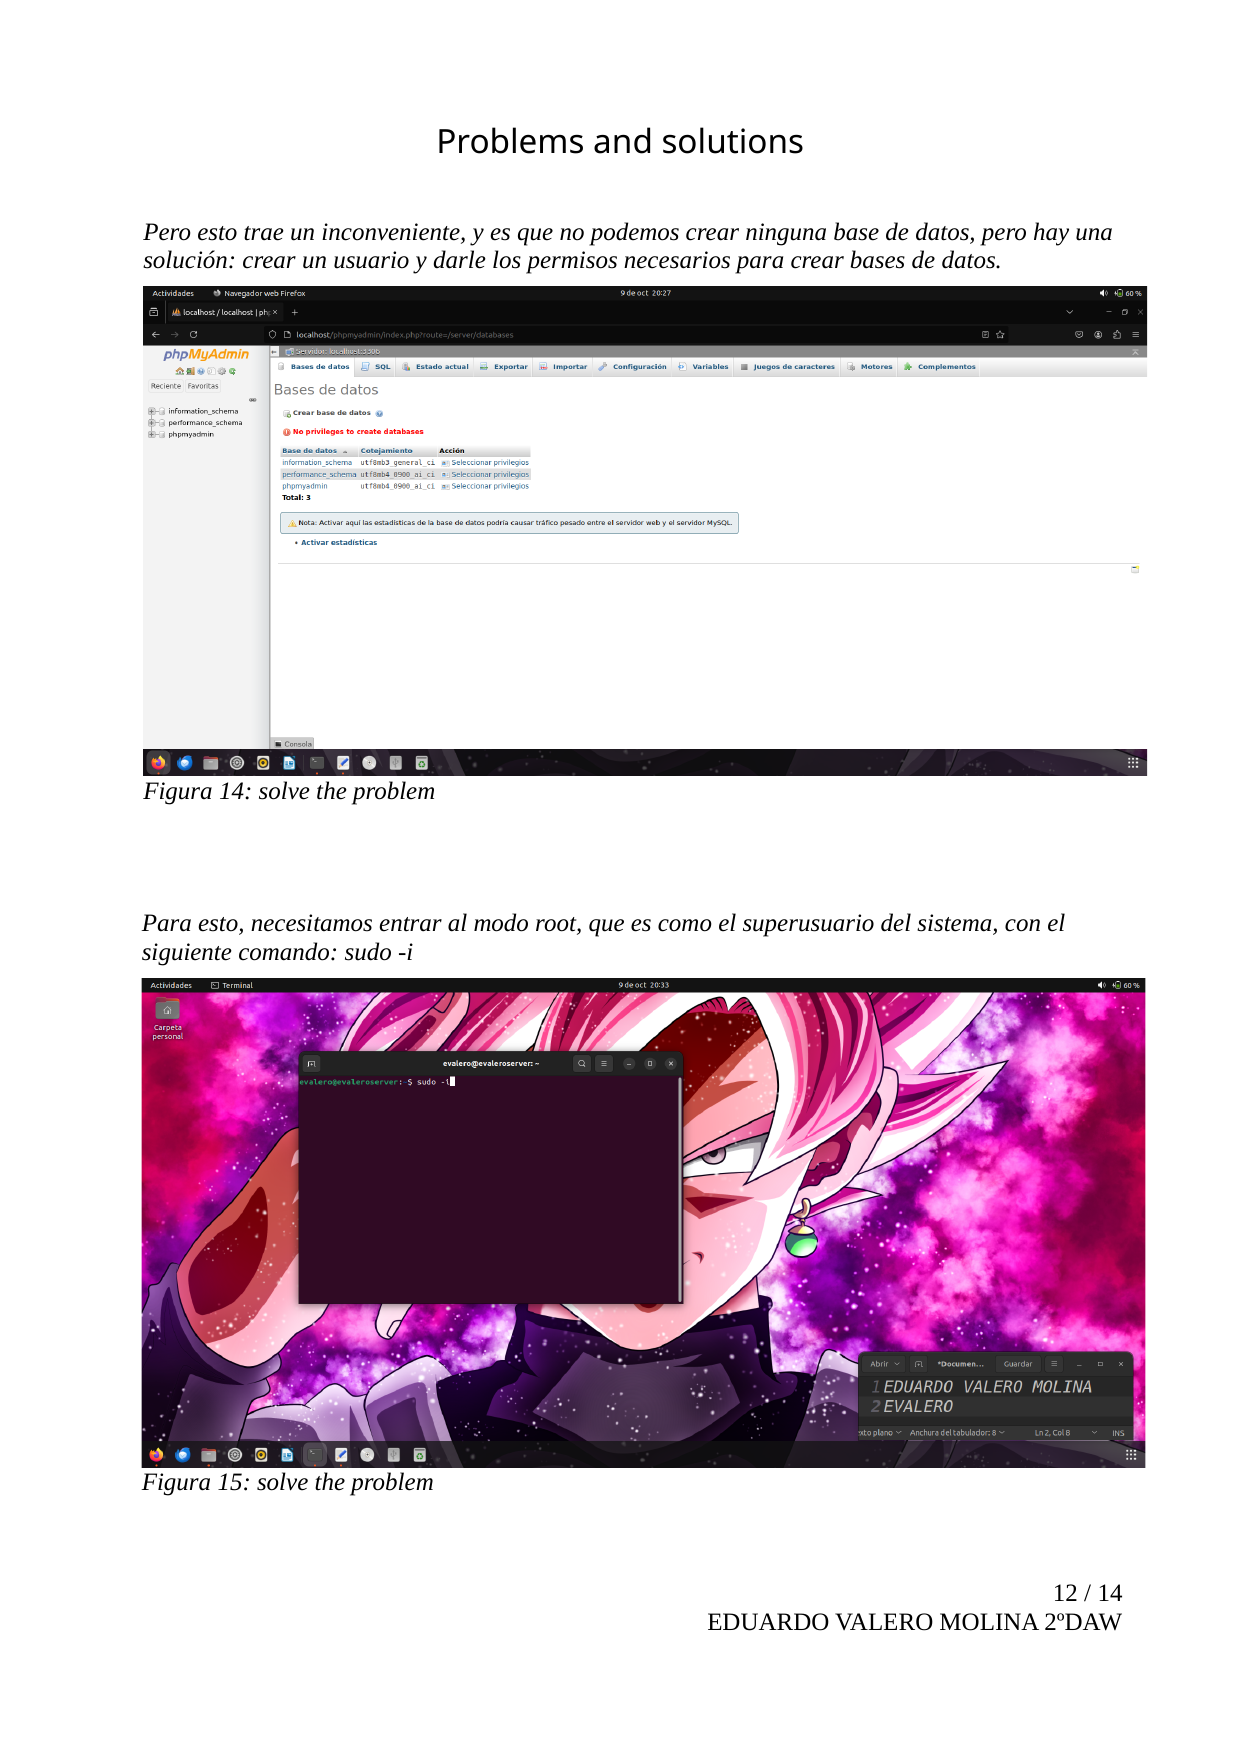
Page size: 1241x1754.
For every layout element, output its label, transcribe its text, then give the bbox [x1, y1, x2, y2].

text Problems and solutions [118, 118, 1122, 163]
text Para esto, necesitamos entrar al modo root, que es como el superusuario del sistema, con el siguiente comando: sudo -i [142, 908, 1146, 978]
text Figura 14: solve the problem [143, 776, 1147, 805]
picture [143, 286, 1148, 776]
text Figura 15: solve the problem [142, 1468, 1146, 1496]
picture [141, 978, 1146, 1468]
text Pero esto trae un inconveniente, y es que no podemos crear ninguna base de datos, pero hay una solución: crear un usuario y darle los permisos necesarios para crear bases de datos. [143, 217, 1147, 286]
